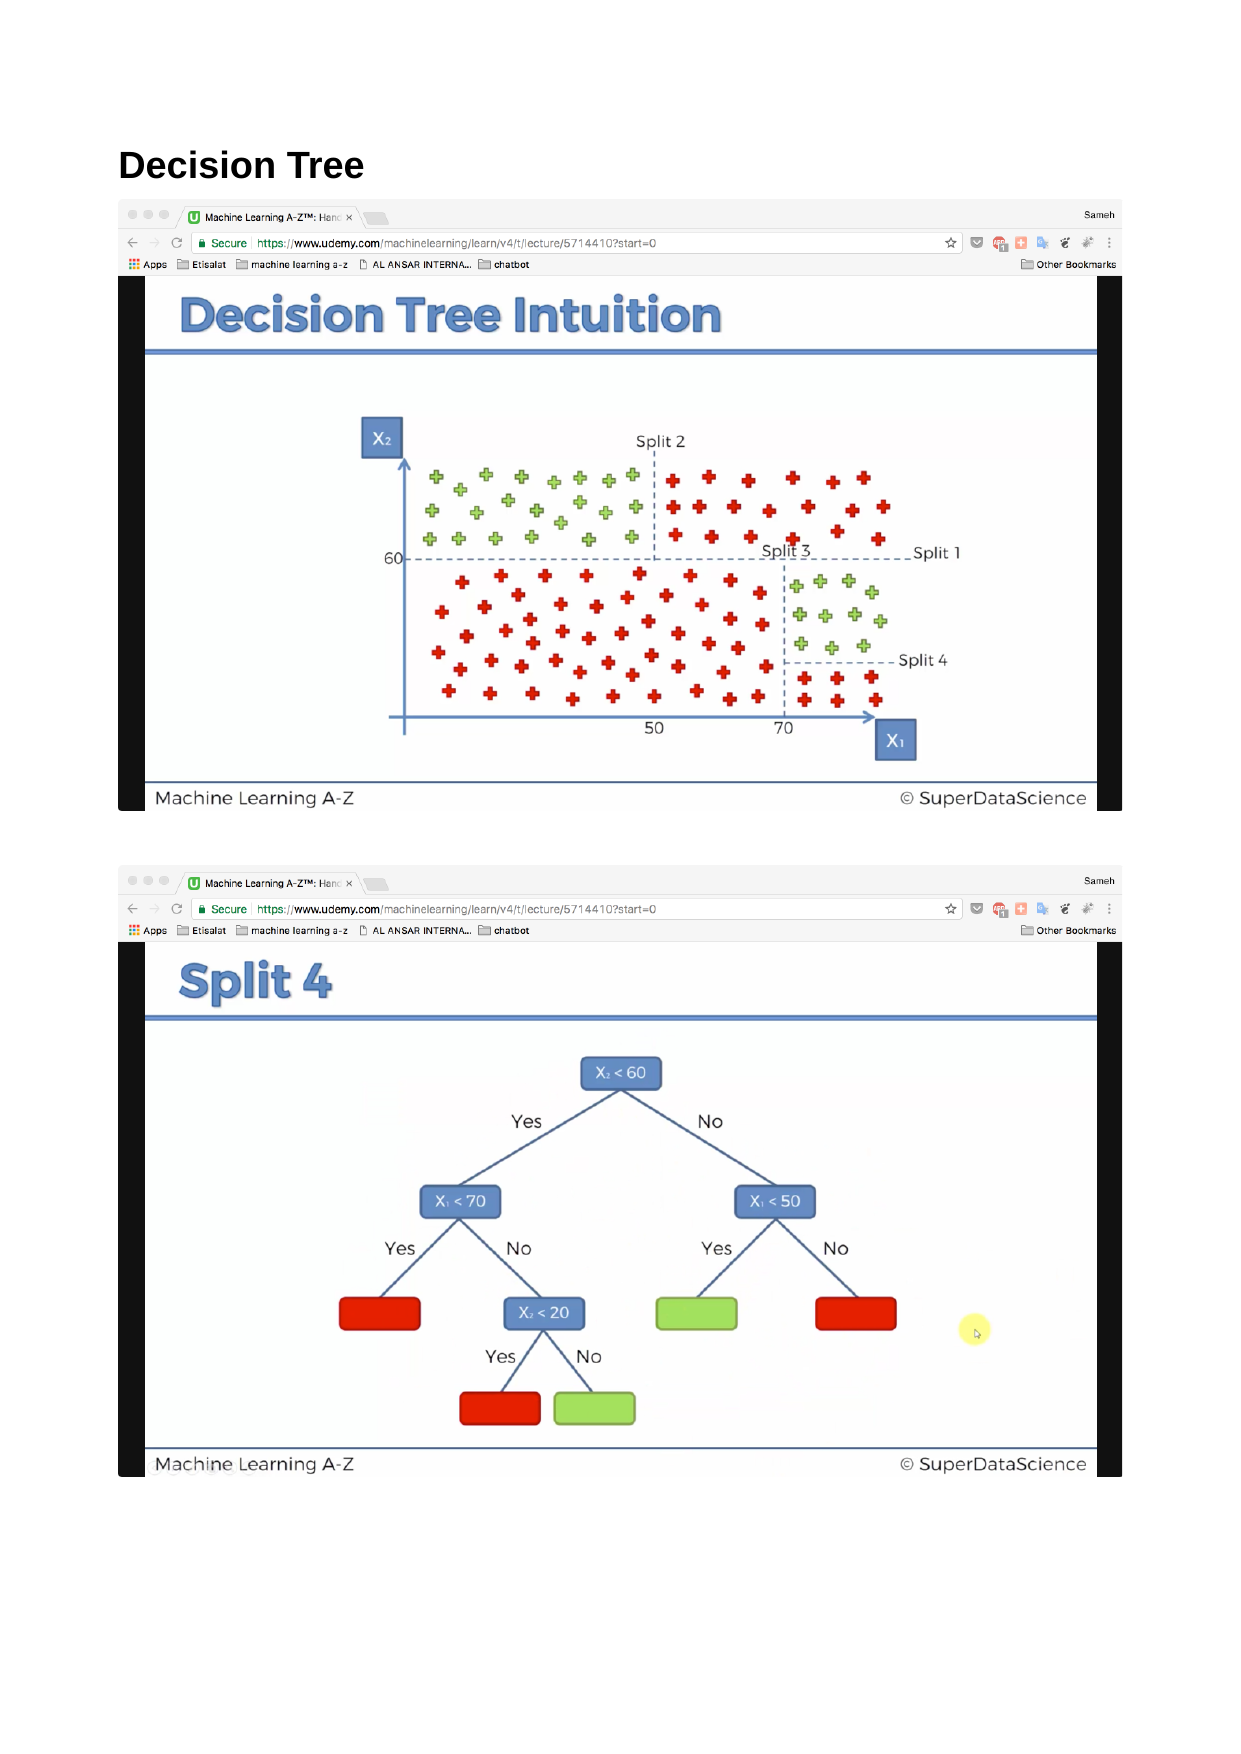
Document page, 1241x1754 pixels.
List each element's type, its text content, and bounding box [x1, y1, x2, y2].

picture [118, 865, 1123, 1477]
picture [118, 199, 1123, 811]
subtitle Decision Tree [118, 143, 1122, 187]
